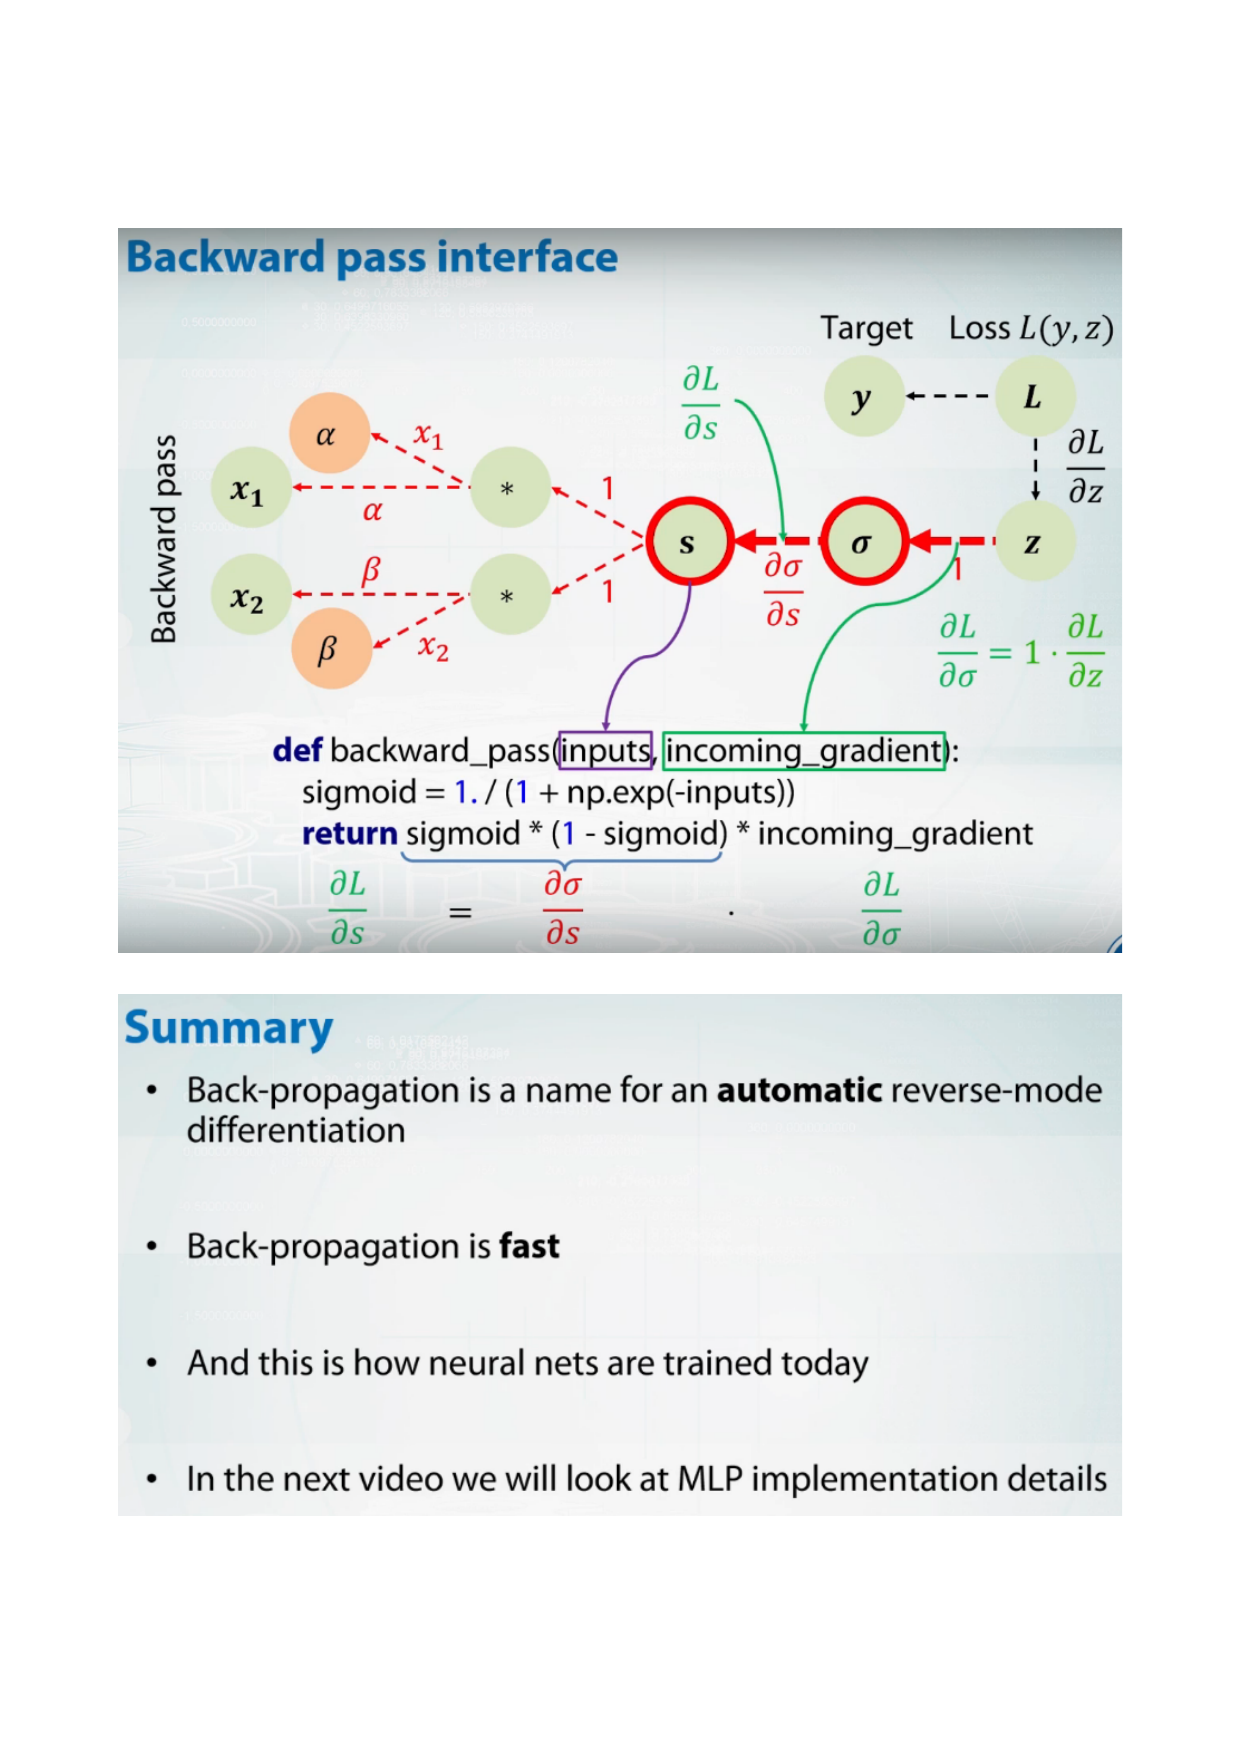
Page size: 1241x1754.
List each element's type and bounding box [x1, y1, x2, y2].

picture [118, 994, 1123, 1516]
picture [118, 228, 1123, 953]
